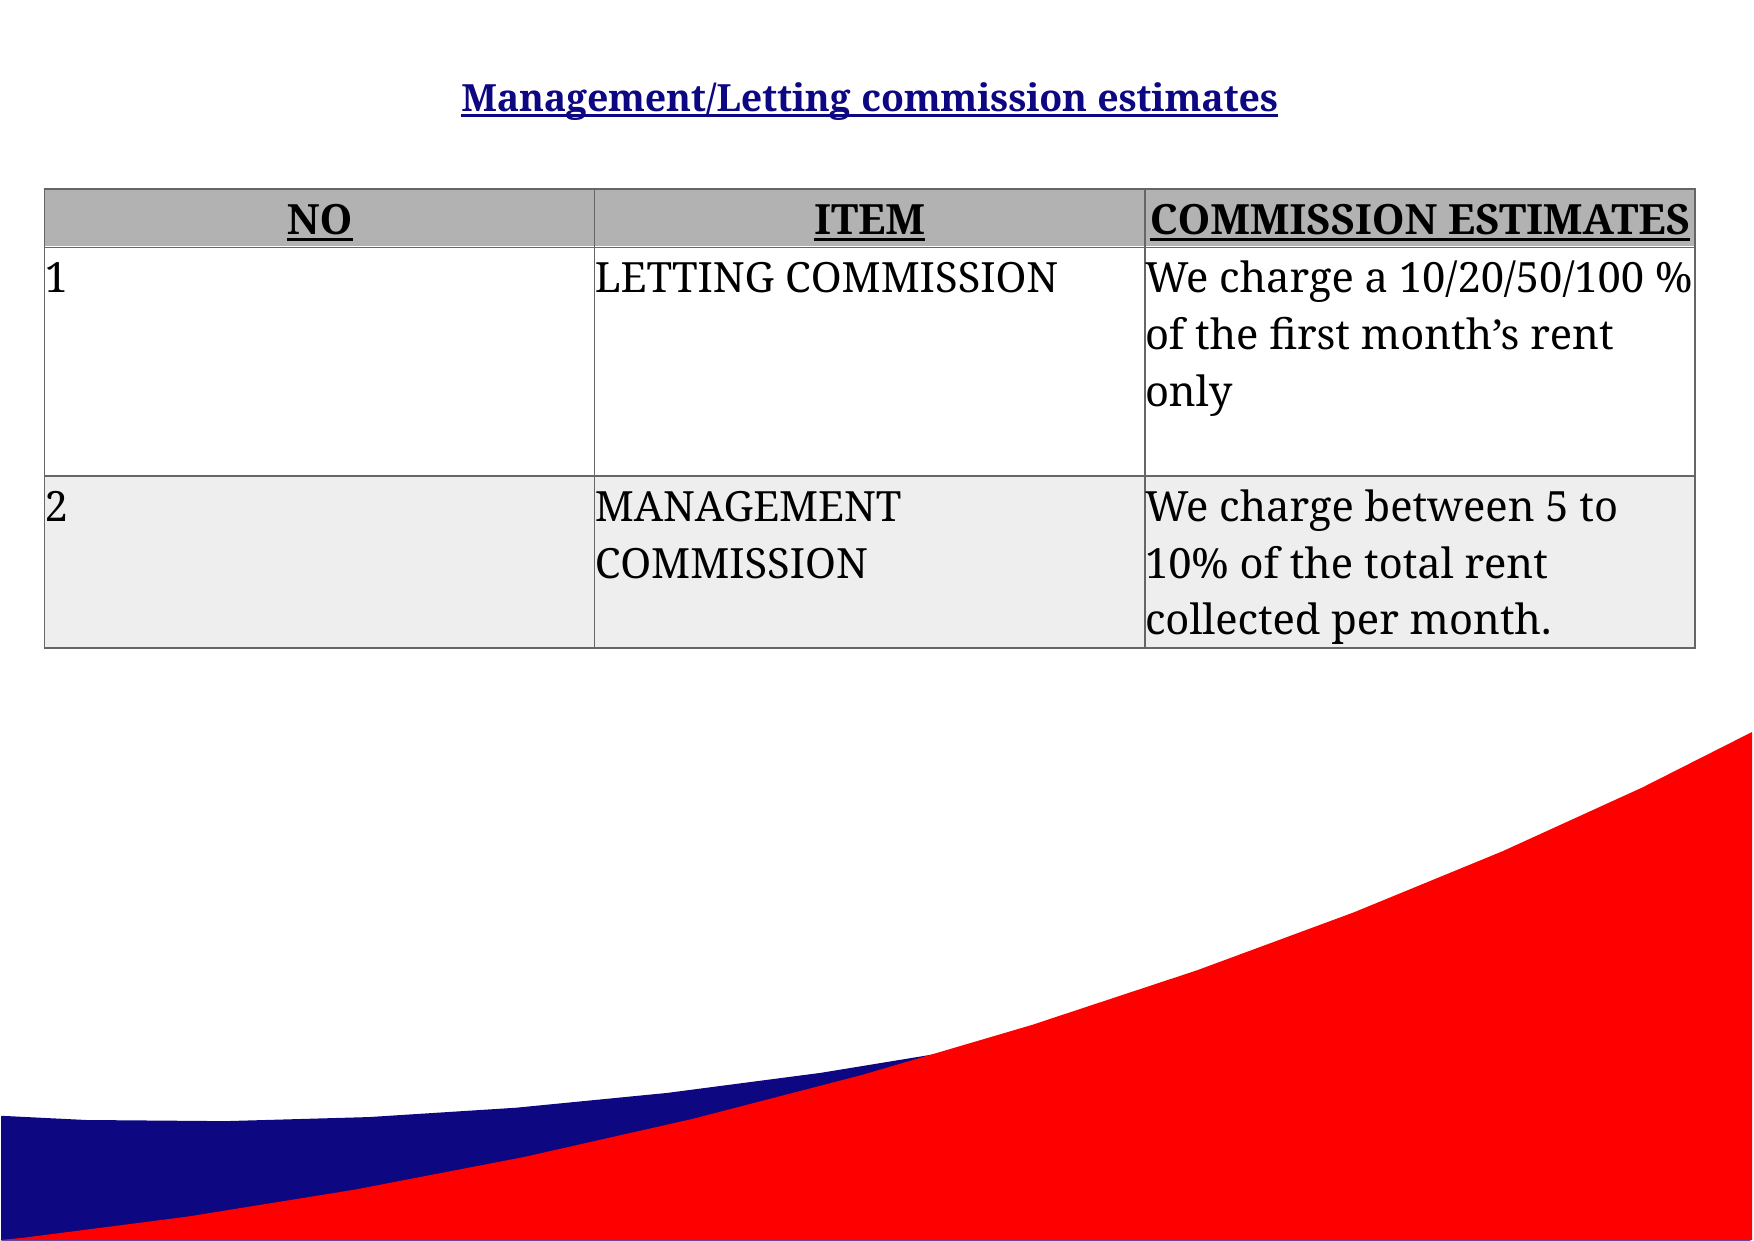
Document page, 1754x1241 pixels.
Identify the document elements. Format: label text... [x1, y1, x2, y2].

table_header ITEM [595, 190, 1144, 246]
table_cell We charge between 5 to 10% of the total rent collected per month. [1146, 477, 1694, 647]
table_cell 2 [45, 477, 594, 647]
subtitle Management/Letting commission estimates [44, 71, 1695, 122]
table_cell MANAGEMENT COMMISSION [595, 477, 1144, 647]
table_cell 1 [45, 248, 594, 475]
table_cell LETTING COMMISSION [595, 248, 1144, 475]
table_header NO [45, 190, 594, 246]
table_header COMMISSION ESTIMATES [1146, 190, 1694, 246]
table_cell We charge a 10/20/50/100 % of the first month’s rent only [1146, 248, 1694, 475]
